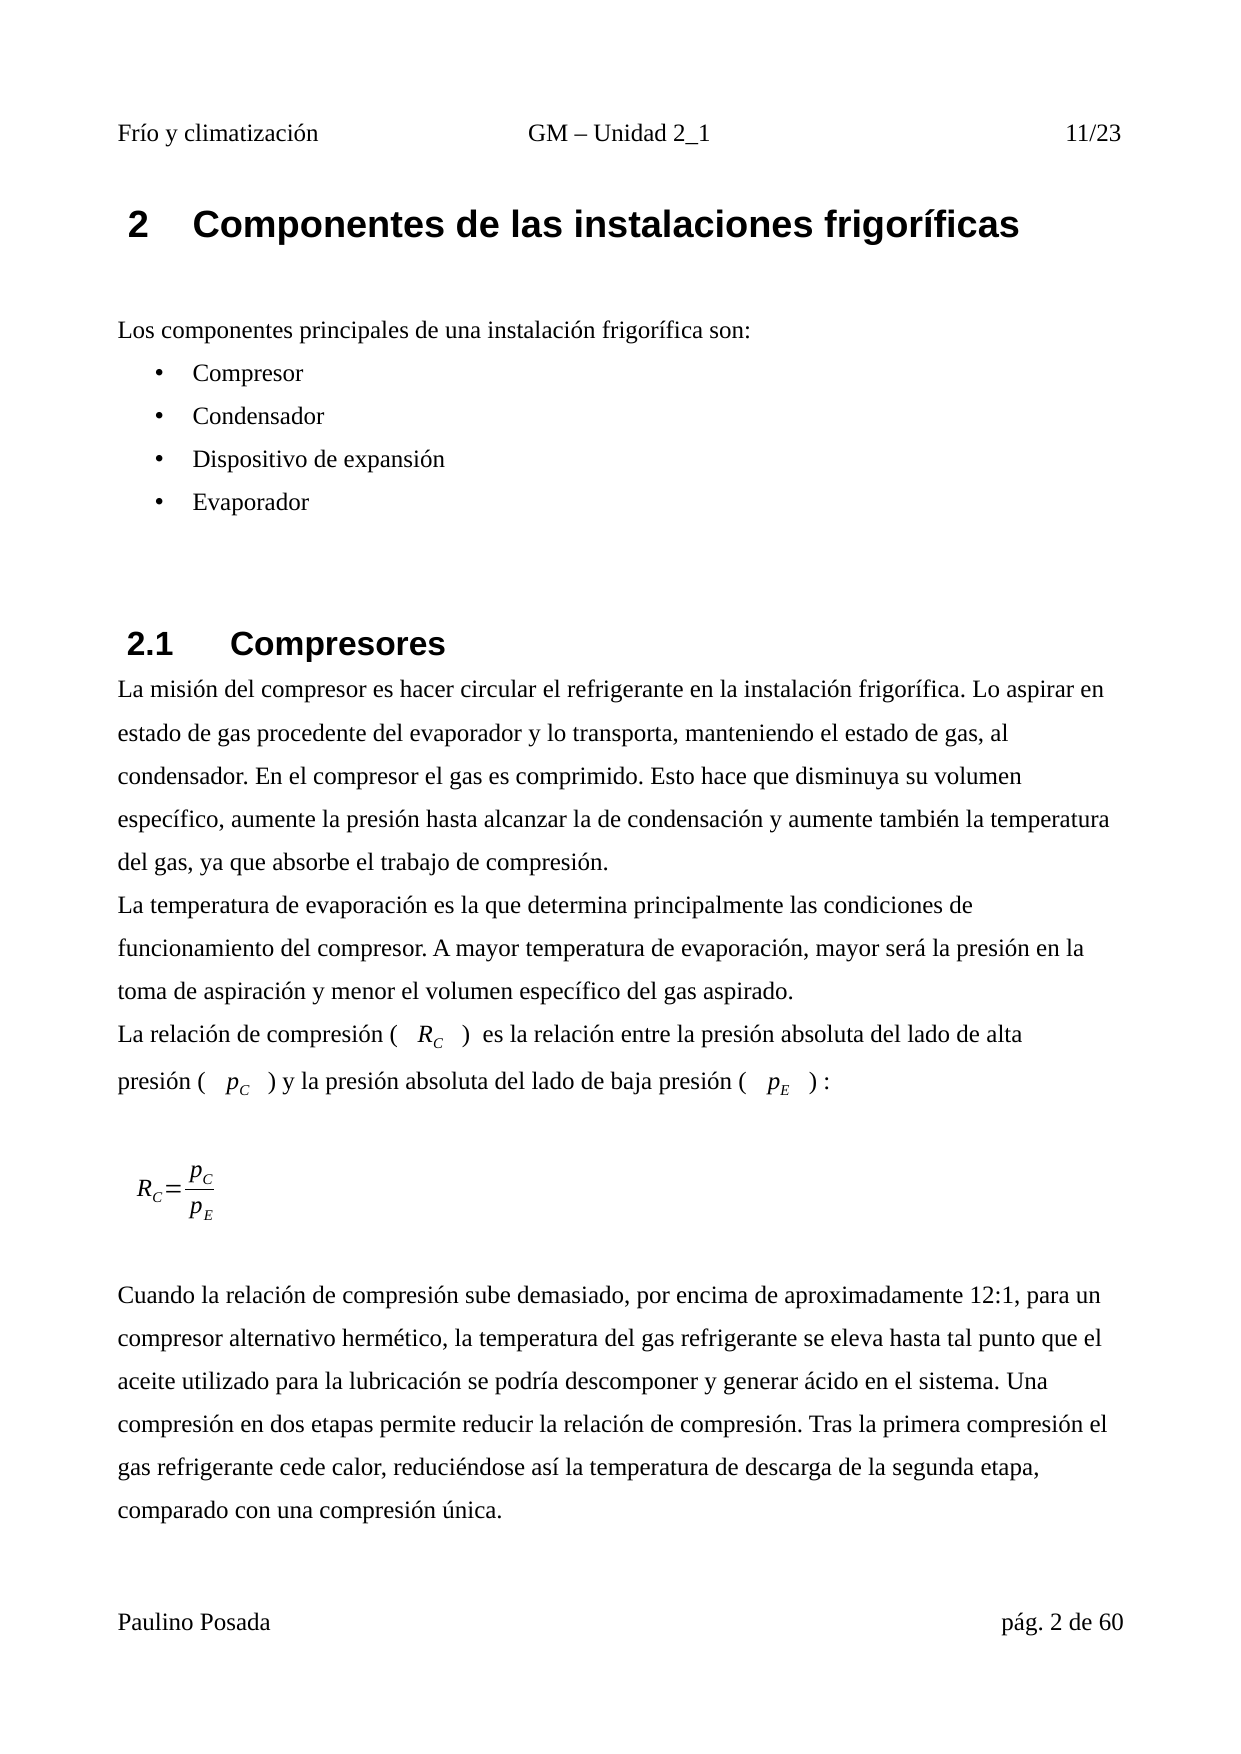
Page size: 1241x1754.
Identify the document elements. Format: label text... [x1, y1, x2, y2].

text Cuando la relación de compresión sube demasiado, por encima de aproximadamente 12:1, para un compresor alternativo hermético, la temperatura del gas refrigerante se eleva hasta tal punto que el aceite utilizado para la lubricación se podría descomponer y generar ácido en el sistema. Una compresión en dos etapas permite reducir la relación de compresión. Tras la primera compresión el gas refrigerante cede calor, reduciéndose así la temperatura de descarga de la segunda etapa, comparado con una compresión única. [117, 1280, 1123, 1524]
subtitle Compresores [117, 623, 1123, 662]
subtitle Componentes de las instalaciones frigoríficas [117, 201, 1123, 245]
list Condensador [155, 401, 1123, 430]
text presión () y la presión absoluta del lado de baja presión () : [117, 1066, 1123, 1099]
text Los componentes principales de una instalación frigorífica son: [117, 315, 1123, 344]
list Dispositivo de expansión [155, 444, 1123, 473]
list Evaporador [155, 487, 1123, 516]
text La temperatura de evaporación es la que determina principalmente las condiciones de funcionamiento del compresor. A mayor temperatura de evaporación, mayor será la presión en la toma de aspiración y menor el volumen específico del gas aspirado. [117, 890, 1123, 1005]
list Compresor [155, 358, 1123, 387]
text La relación de compresión () es la relación entre la presión absoluta del lado de alta [117, 1019, 1123, 1052]
text La misión del compresor es hacer circular el refrigerante en la instalación frigorífica. Lo aspirar en estado de gas procedente del evaporador y lo transporta, manteniendo el estado de gas, al condensador. En el compresor el gas es comprimido. Esto hace que disminuya su volumen específico, aumente la presión hasta alcanzar la de condensación y aumente también la temperatura del gas, ya que absorbe el trabajo de compresión. [117, 674, 1123, 876]
